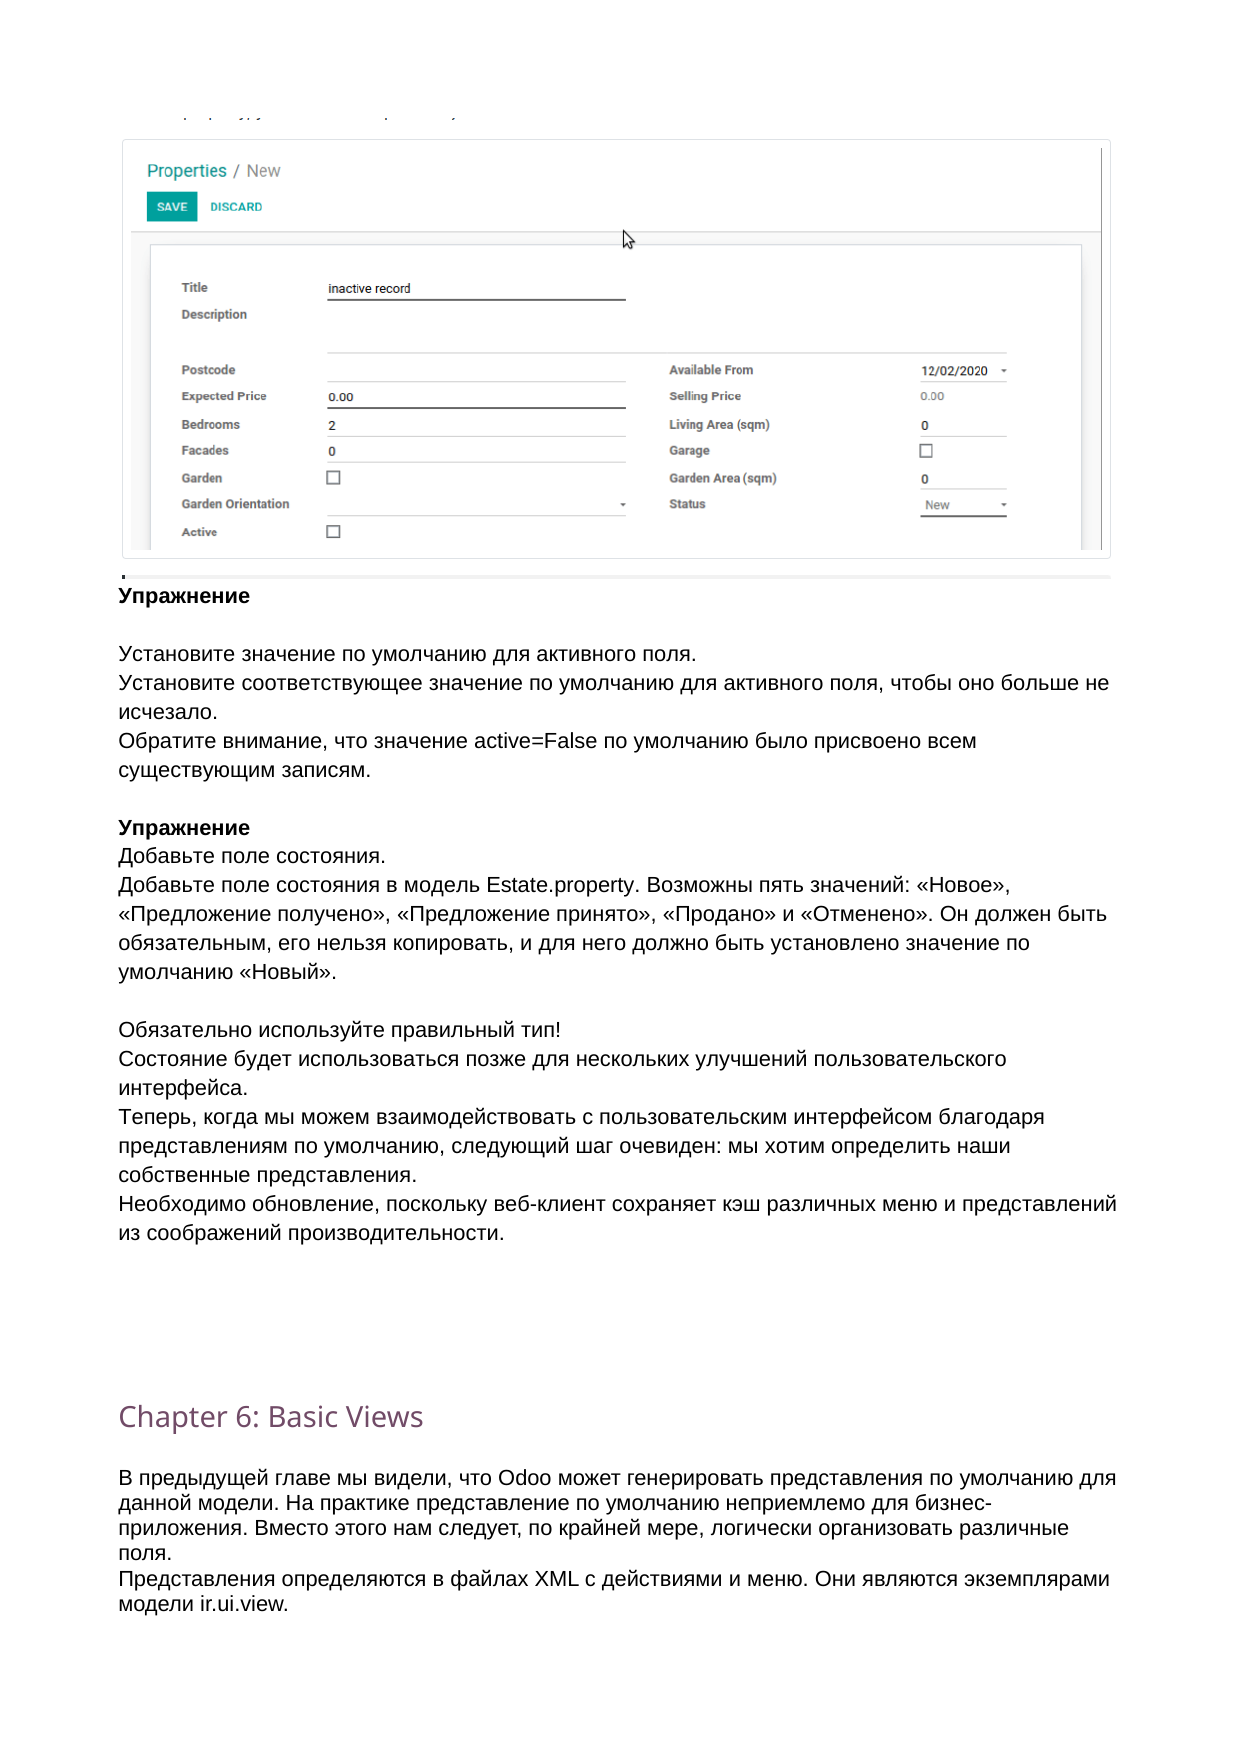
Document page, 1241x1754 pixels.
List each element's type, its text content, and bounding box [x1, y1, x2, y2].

picture [118, 118, 1123, 579]
subtitle В предыдущей главе мы видели, что Odoo может генерировать представления по умолчанию для данной модели. На практике представление по умолчанию неприемлемо для бизнес-приложения. Вместо этого нам следует, по крайней мере, логически организовать различные поля. Представления определяются в файлах XML с действиями и меню. Они являются экземплярами модели ir.ui.view. [118, 1465, 1122, 1616]
subtitle Chapter 6: Basic Views [118, 1396, 1122, 1436]
text Упражнение Установите значение по умолчанию для активного поля. Установите соответствующее значение по умолчанию для активного поля, чтобы оно больше не исчезало. Обратите внимание, что значение active=False по умолчанию было присвоено всем существующим записям. Упражнение Добавьте поле состояния. Добавьте поле состояния в модель Estate.property. Возможны пять значений: «Новое», «Предложение получено», «Предложение принято», «Продано» и «Отменено». Он должен быть обязательным, его нельзя копировать, и для него должно быть установлено значение по умолчанию «Новый». Обязательно используйте правильный тип! Состояние будет использоваться позже для нескольких улучшений пользовательского интерфейса. Теперь, когда мы можем взаимодействовать с пользовательским интерфейсом благодаря представлениям по умолчанию, следующий шаг очевиден: мы хотим определить наши собственные представления. Необходимо обновление, поскольку веб-клиент сохраняет кэш различных меню и представлений из соображений производительности. [118, 579, 1122, 1245]
